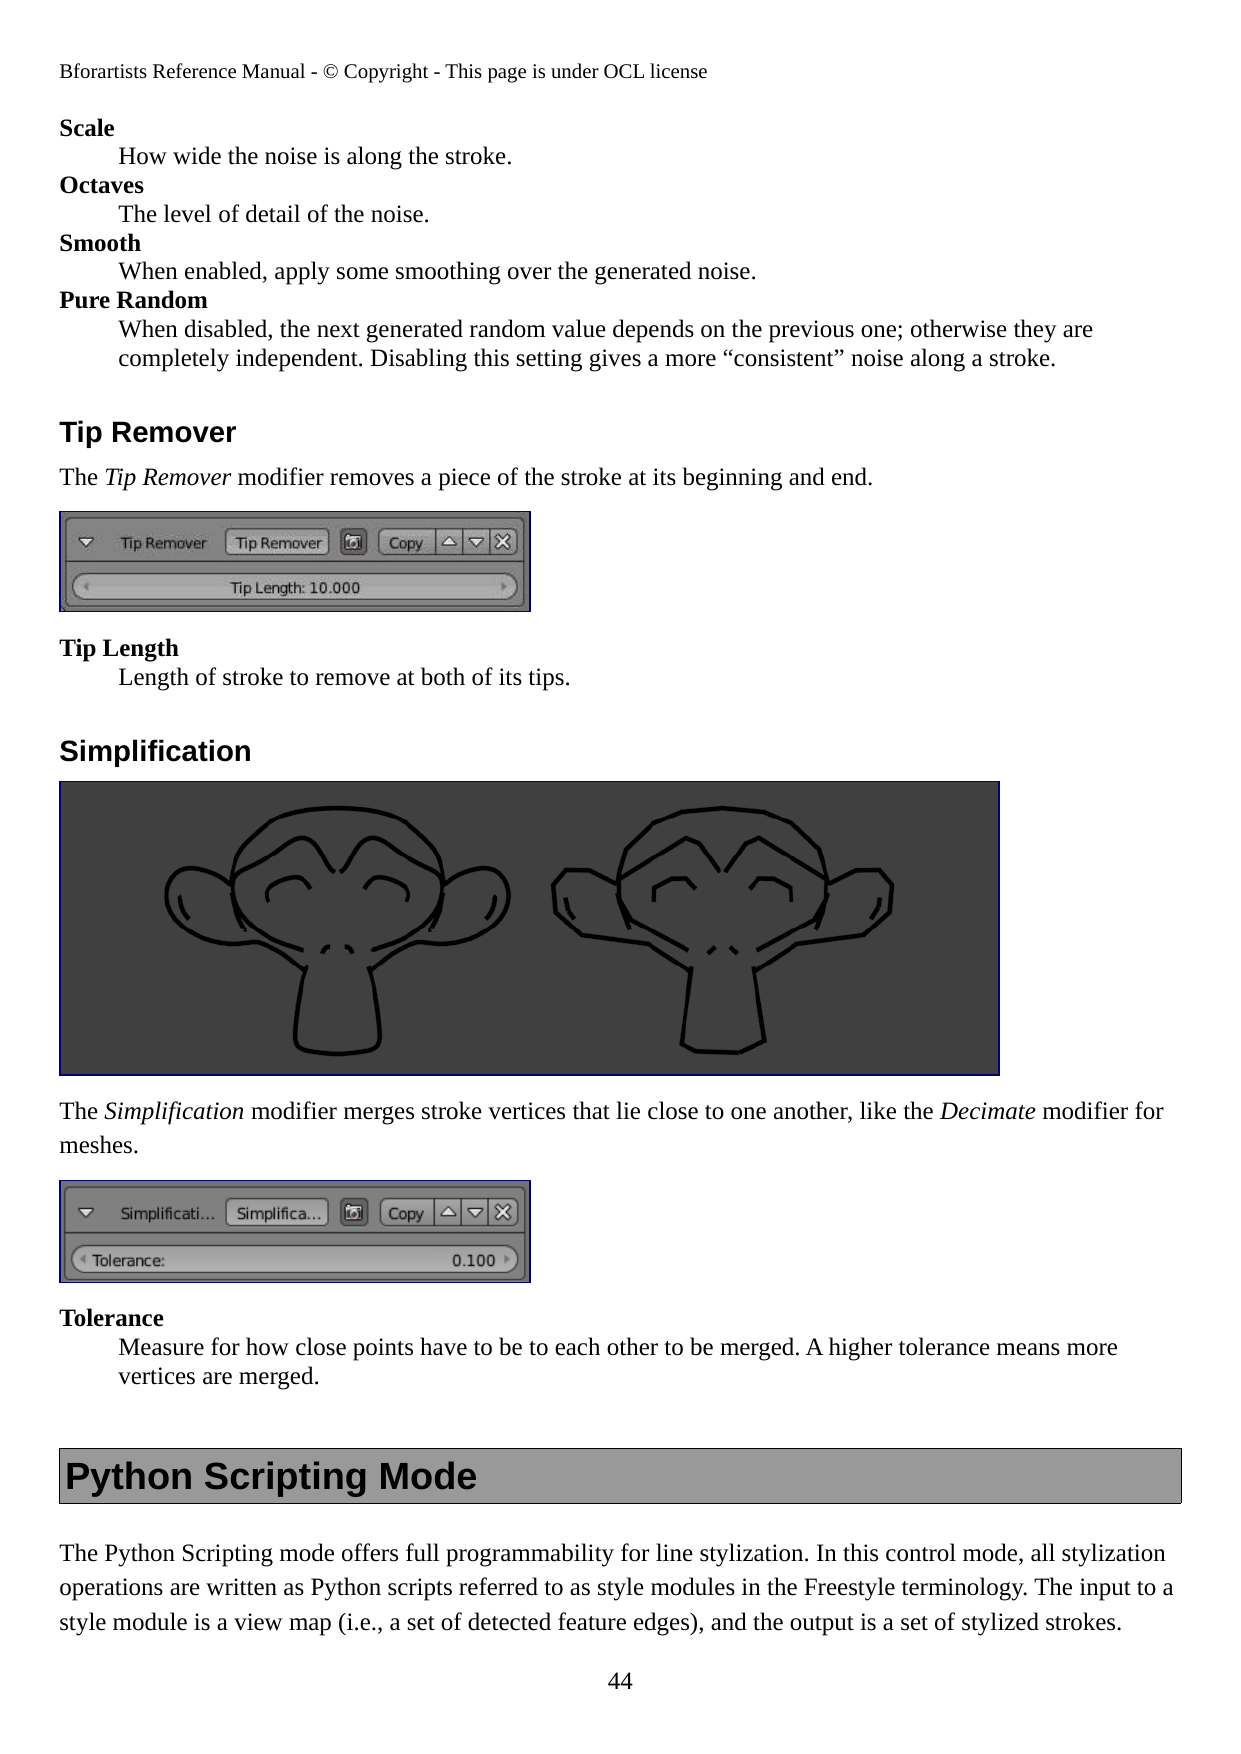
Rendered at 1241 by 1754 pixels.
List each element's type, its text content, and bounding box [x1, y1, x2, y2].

list Length of stroke to remove at both of its tips. [118, 662, 1181, 690]
list How wide the noise is along the stroke. [118, 141, 1181, 170]
subtitle Pure Random [59, 285, 1181, 314]
subtitle Smooth [59, 228, 1181, 256]
text The Simplification modifier merges stroke vertices that lie close to one another, like the Decimate modifier for meshes. [59, 1096, 1181, 1159]
subtitle Tip Length [59, 633, 1181, 662]
table_header Python Scripting Mode [60, 1449, 1181, 1503]
picture [61, 1181, 529, 1282]
picture [61, 512, 529, 611]
subtitle Simplification [59, 734, 1181, 768]
subtitle Scale [59, 113, 1181, 141]
text The Python Scripting mode offers full programmability for line stylization. In this control mode, all stylization operations are written as Python scripts referred to as style modules in the Freestyle terminology. The input to a style module is a view map (i.e., a set of detected feature edges), and the output is a set of stylized strokes. [59, 1538, 1181, 1635]
subtitle Tolerance [59, 1303, 1181, 1332]
list Measure for how close points have to be to each other to be merged. A higher tolerance means more vertices are merged. [118, 1332, 1181, 1389]
list The level of detail of the noise. [118, 199, 1181, 228]
text The Tip Remover modifier removes a piece of the stroke at its beginning and end. [59, 462, 1181, 490]
list When disabled, the next generated random value depends on the previous one; otherwise they are completely independent. Disabling this setting gives a more “consistent” noise along a stroke. [118, 314, 1181, 371]
picture [61, 782, 998, 1074]
subtitle Octaves [59, 170, 1181, 199]
list When enabled, apply some smoothing over the generated noise. [118, 256, 1181, 285]
subtitle Tip Remover [59, 415, 1181, 449]
